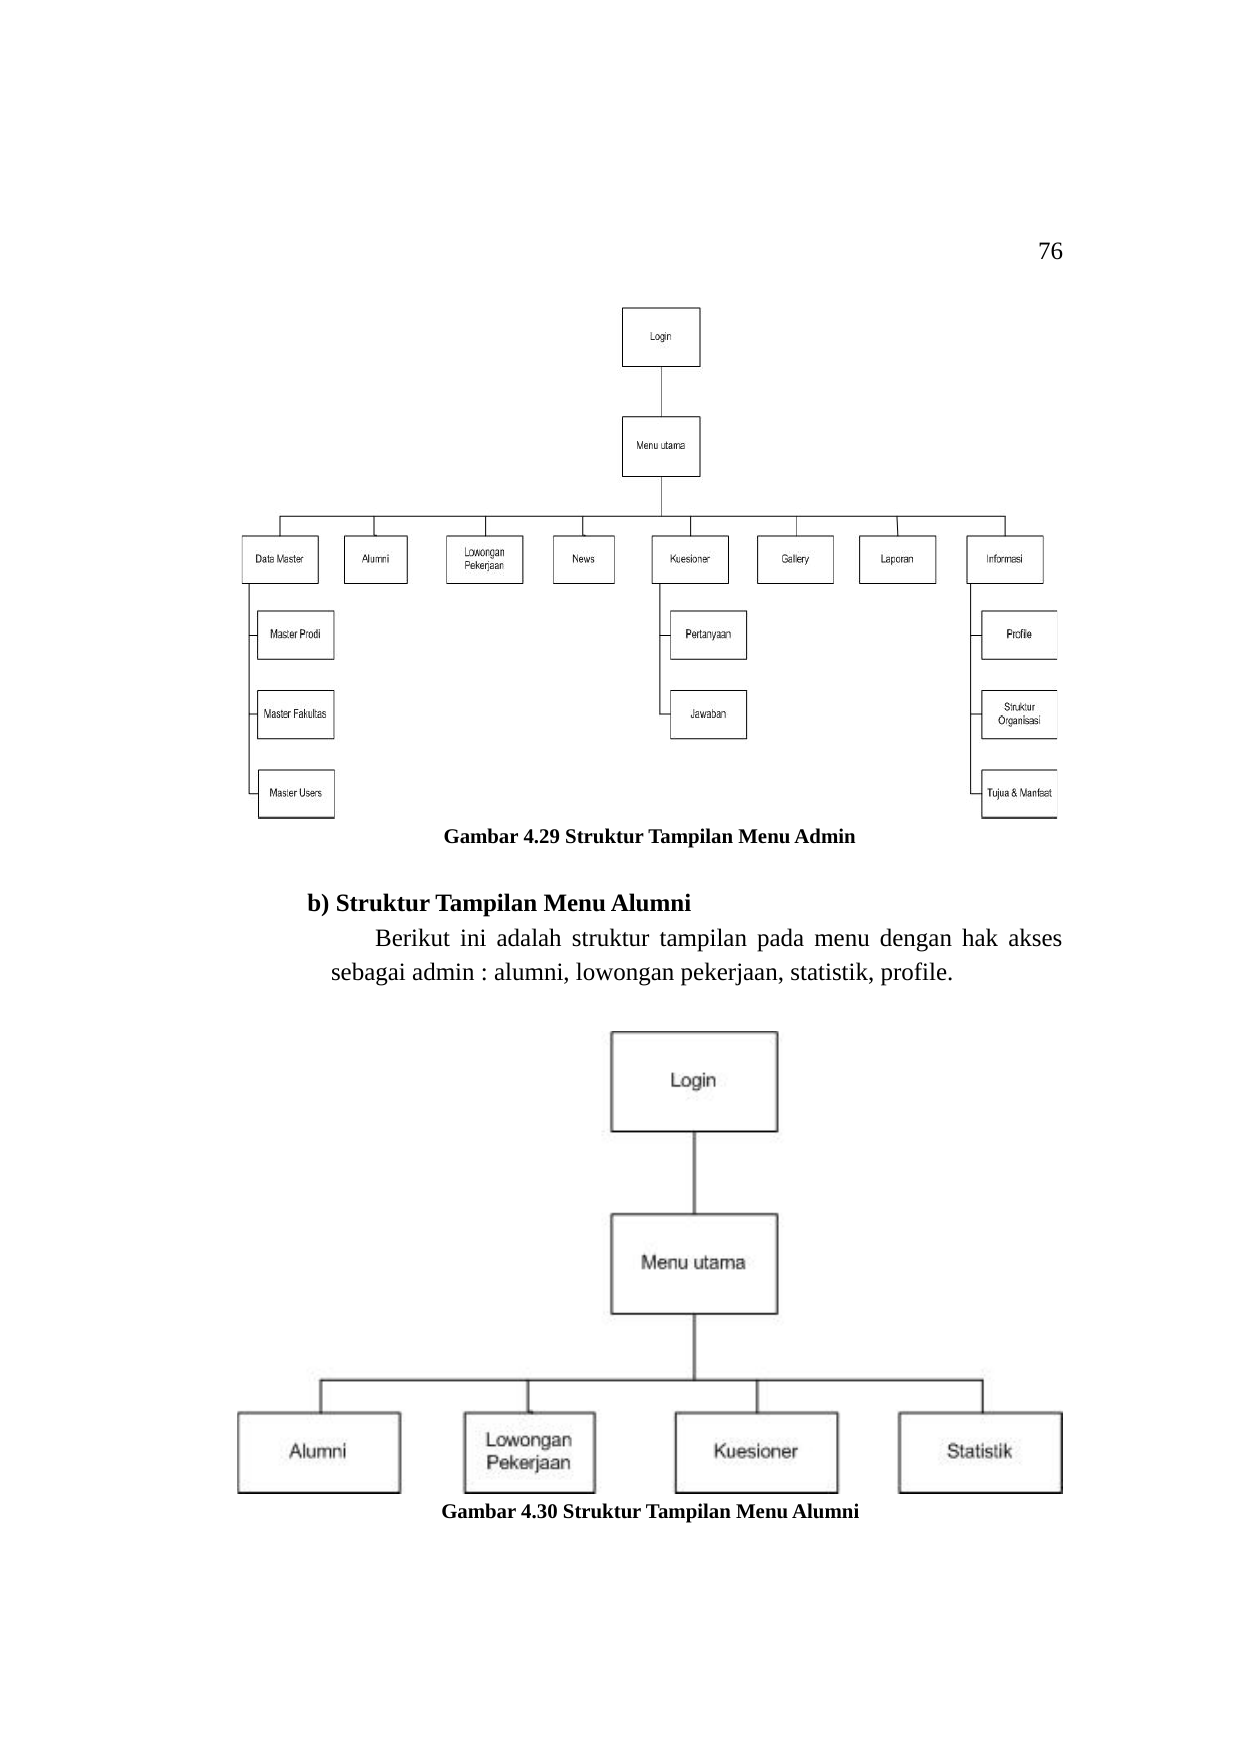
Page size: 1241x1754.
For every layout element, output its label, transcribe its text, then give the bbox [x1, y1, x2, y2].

picture [241, 307, 1058, 819]
text Gambar 4.30 Struktur Tampilan Menu Alumni [237, 1494, 1063, 1523]
picture [237, 1031, 1063, 1494]
text Gambar 4.29 Struktur Tampilan Menu Admin [242, 819, 1057, 848]
text Berikut ini adalah struktur tampilan pada menu dengan hak akses sebagai admin : alumni, lowongan pekerjaan, statistik, profile. [331, 923, 1063, 986]
text b) Struktur Tampilan Menu Alumni [307, 888, 1063, 917]
